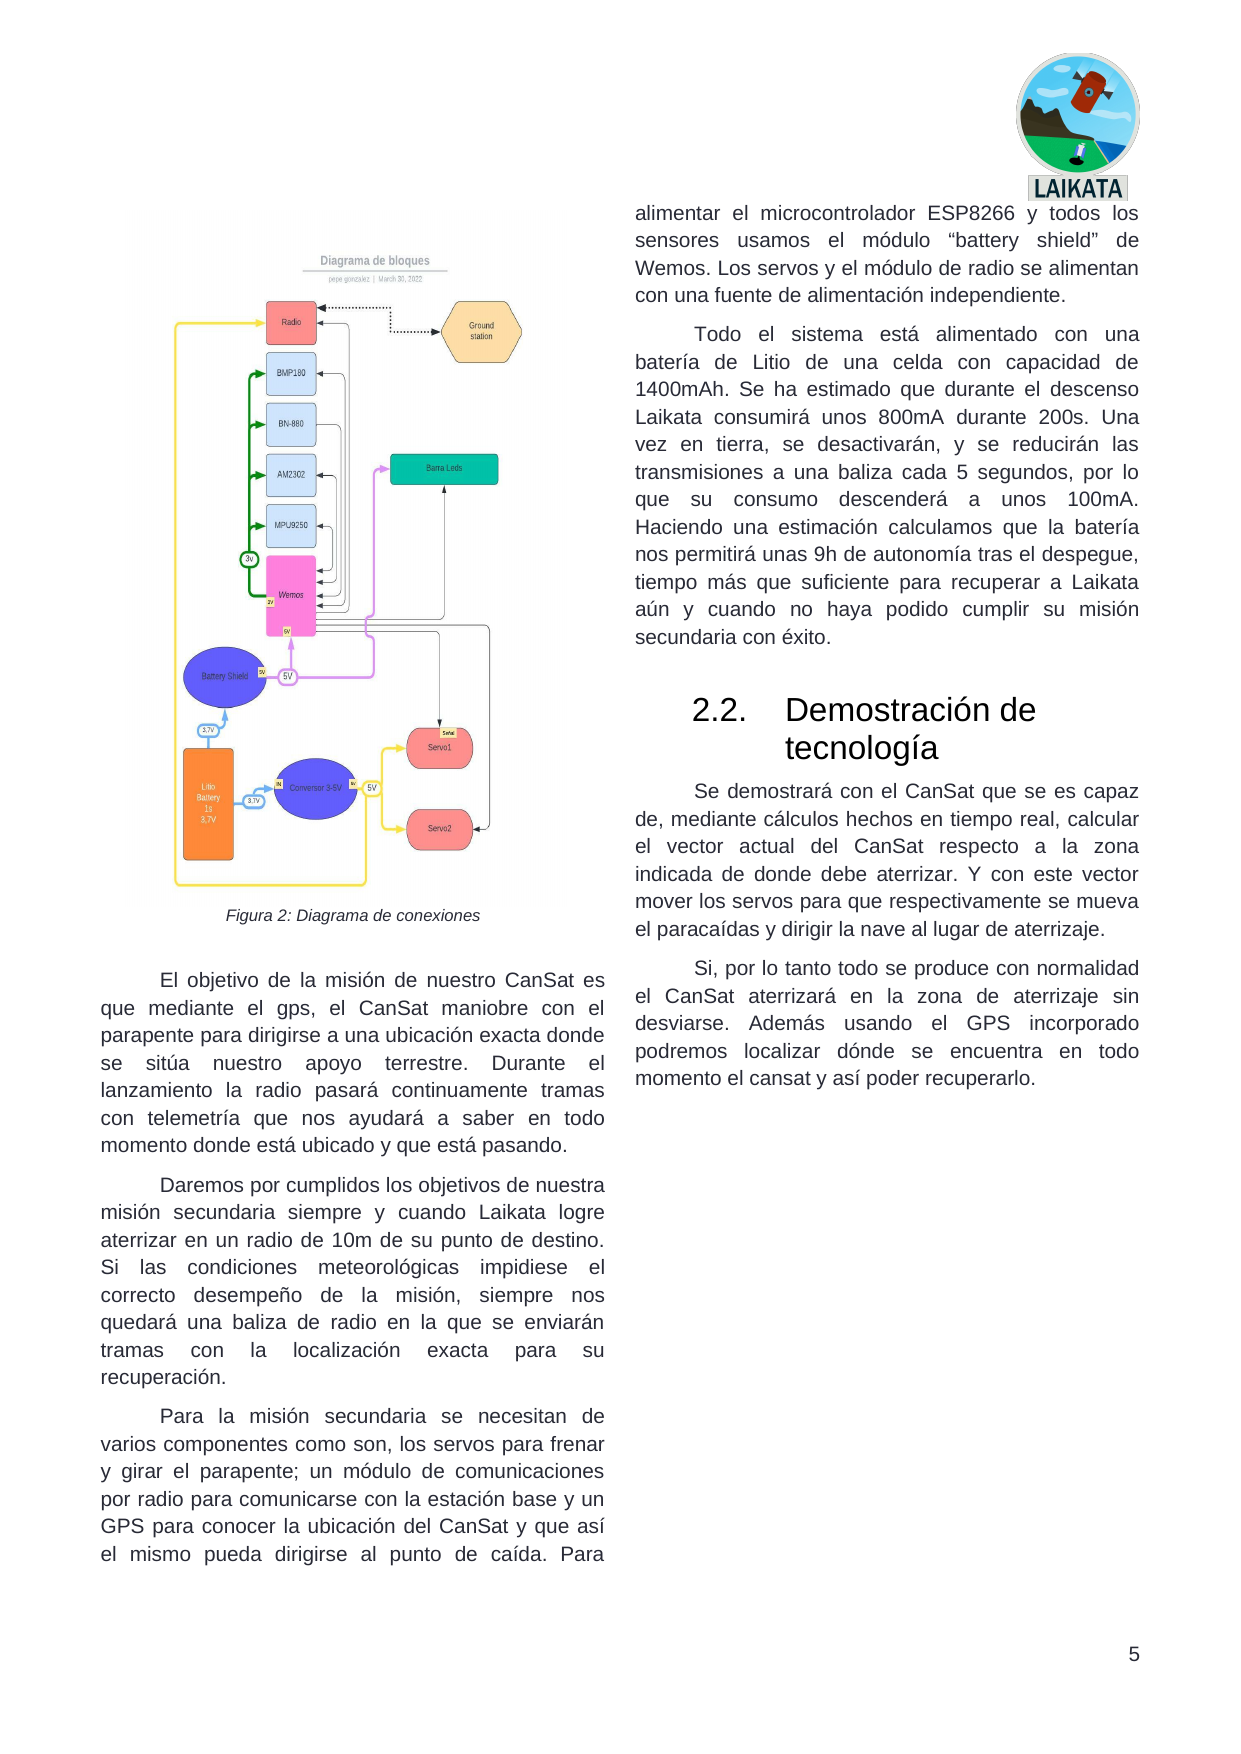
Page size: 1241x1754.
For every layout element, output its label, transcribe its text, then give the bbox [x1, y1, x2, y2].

picture [1016, 53, 1140, 201]
picture [125, 210, 567, 907]
text Para la misión secundaria se necesitan de varios componentes como son, los servos para frenar y girar el parapente; un módulo de comunicaciones por radio para comunicarse con la estación base y un GPS para conocer la ubicación del CanSat y que así el mismo pueda dirigirse al punto de caída. Para [100, 1404, 605, 1566]
subtitle Demostración de tecnología [747, 690, 1140, 767]
text alimentar el microcontrolador ESP8266 y todos los sensores usamos el módulo “battery shield” de Wemos. Los servos y el módulo de radio se alimentan con una fuente de alimentación independiente. [635, 201, 1140, 307]
text El objetivo de la misión de nuestro CanSat es que mediante el gps, el CanSat maniobre con el parapente para dirigirse a una ubicación exacta donde se sitúa nuestro apoyo terrestre. Durante el lanzamiento la radio pasará continuamente tramas con telemetría que nos ayudará a saber en todo momento donde está ubicado y que está pasando. [100, 968, 605, 1157]
text Si, por lo tanto todo se produce con normalidad el CanSat aterrizará en la zona de aterrizaje sin desviarse. Además usando el GPS incorporado podremos localizar dónde se encuentra en todo momento el cansat y así poder recuperarlo. [635, 956, 1140, 1090]
text Daremos por cumplidos los objetivos de nuestra misión secundaria siempre y cuando Laikata logre aterrizar en un radio de 10m de su punto de destino. Si las condiciones meteorológicas impidiese el correcto desempeño de la misión, siempre nos quedará una baliza de radio en la que se enviarán tramas con la localización exacta para su recuperación. [100, 1172, 605, 1389]
text Todo el sistema está alimentado con una batería de Litio de una celda con capacidad de 1400mAh. Se ha estimado que durante el descenso Laikata consumirá unos 800mA durante 200s. Una vez en tierra, se desactivarán, y se reducirán las transmisiones a una baliza cada 5 segundos, por lo que su consumo descenderá a unos 100mA. Haciendo una estimación calculamos que la batería nos permitirá unas 9h de autonomía tras el despegue, tiempo más que suficiente para recuperar a Laikata aún y cuando no haya podido cumplir su misión secundaria con éxito. [635, 322, 1140, 649]
text Figura 2: Diagrama de conexiones [102, 201, 604, 925]
text Se demostrará con el CanSat que se es capaz de, mediante cálculos hechos en tiempo real, calcular el vector actual del CanSat respecto a la zona indicada de donde debe aterrizar. Y con este vector mover los servos para que respectivamente se mueva el paracaídas y dirigir la nave al lugar de aterrizaje. [635, 779, 1140, 941]
